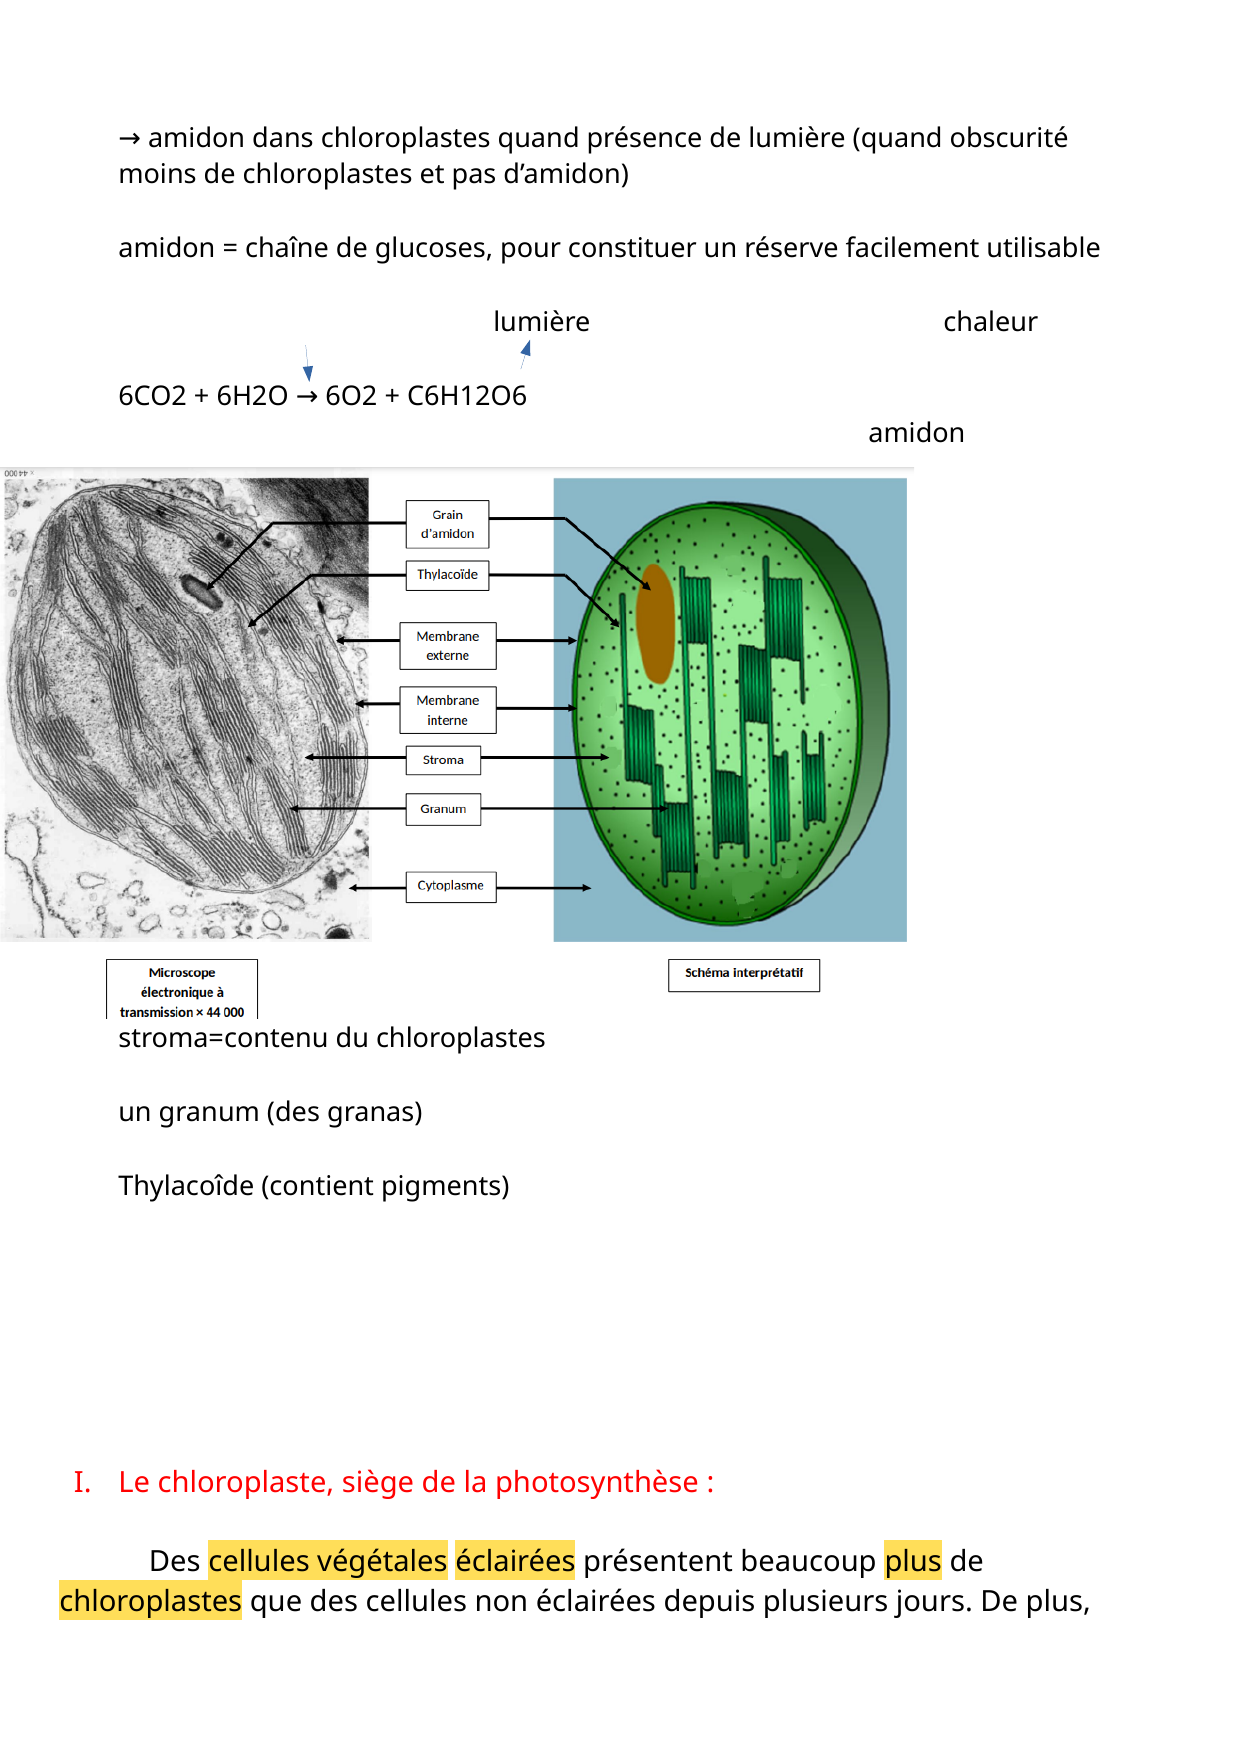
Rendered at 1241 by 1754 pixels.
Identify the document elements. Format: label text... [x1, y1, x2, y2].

picture [0, 467, 915, 1019]
text → amidon dans chloroplastes quand présence de lumière (quand obscurité moins de chloroplastes et pas d’amidon) [118, 118, 1122, 192]
list Des cellules végétales éclairées présentent beaucoup plus de chloroplastes que des cellules non éclairées depuis plusieurs jours. De plus, [59, 1540, 1122, 1620]
text amidon [118, 413, 1122, 450]
text amidon = chaîne de glucoses, pour constituer un réserve facilement utilisable [118, 229, 1122, 266]
text 6CO2 + 6H2O → 6O2 + C6H12O6 [118, 376, 1122, 413]
text stroma=contenu du chloroplastes [118, 487, 1122, 1055]
text lumière chaleur [118, 302, 1122, 339]
list Le chloroplaste, siège de la photosynthèse : [74, 1461, 1122, 1501]
text un granum (des granas) [118, 1092, 1122, 1129]
text Thylacoîde (contient pigments) [118, 1166, 1122, 1203]
